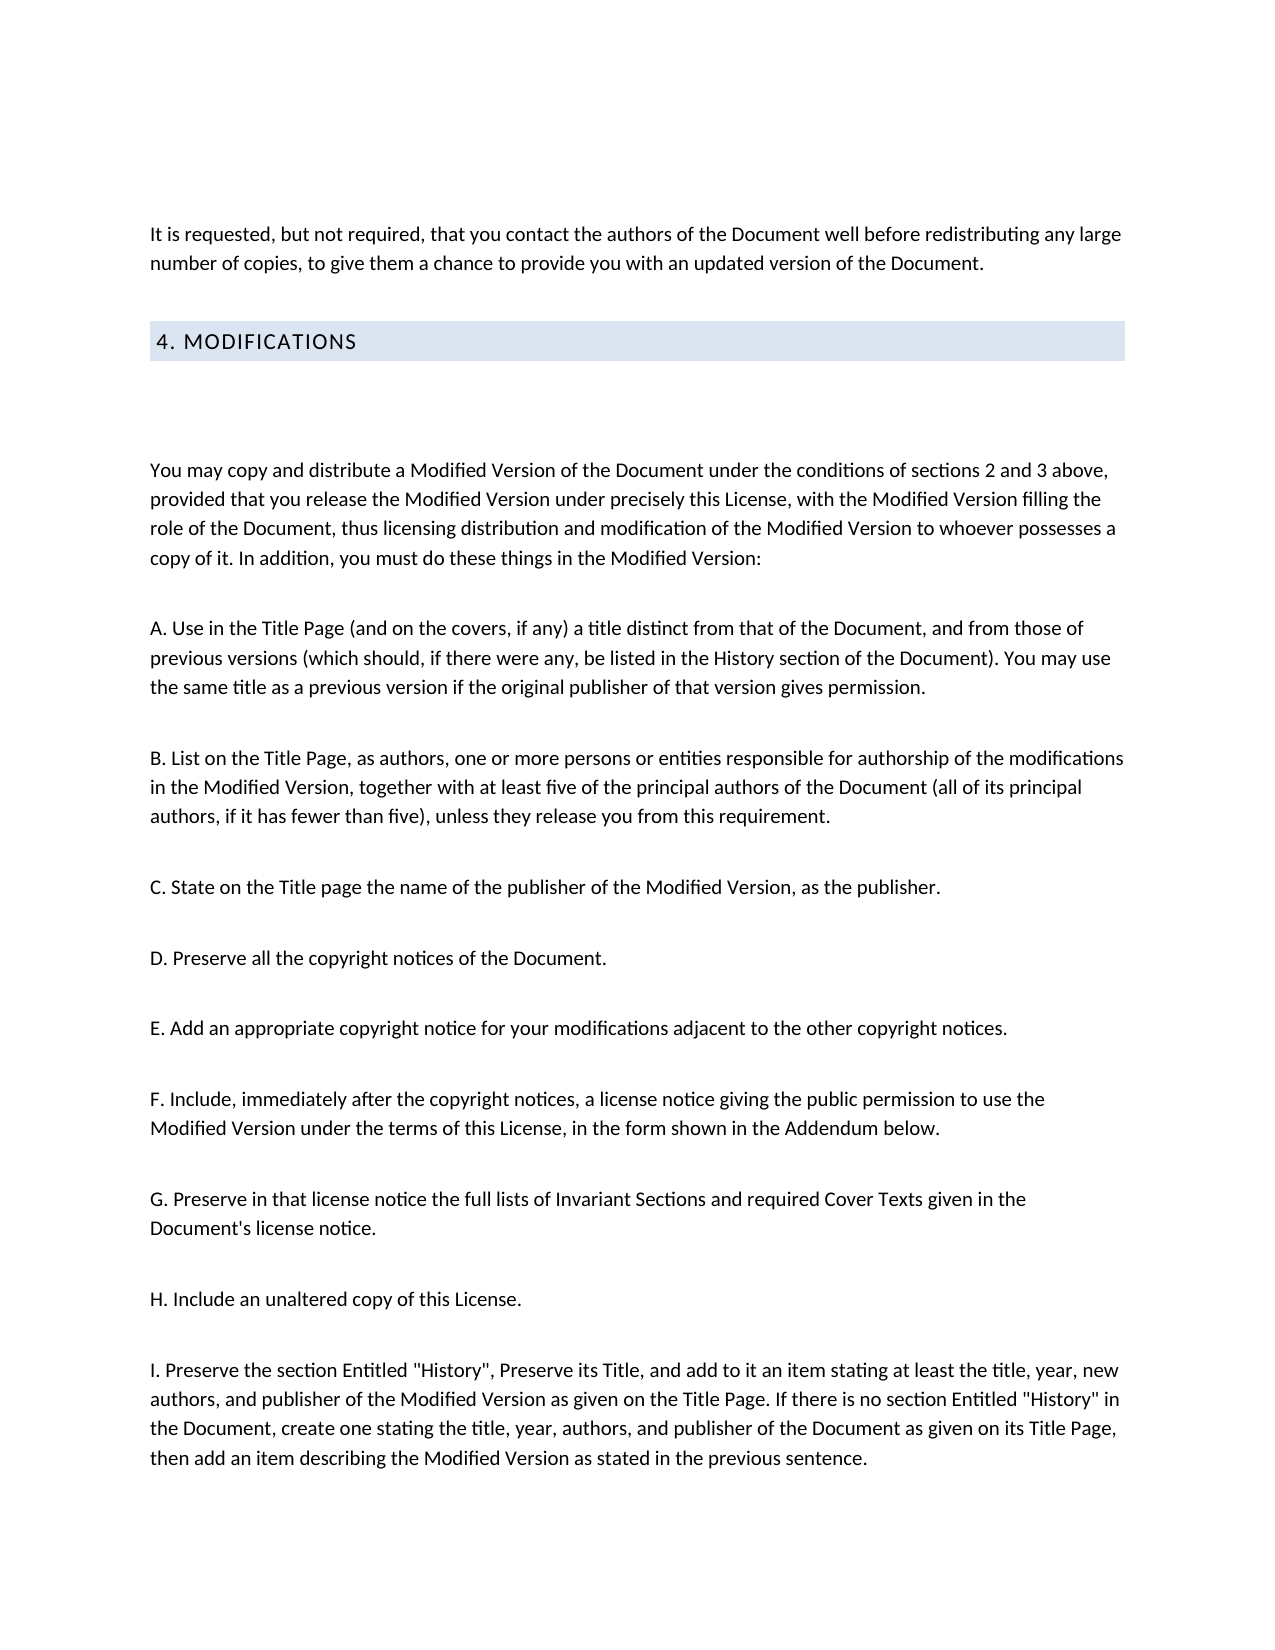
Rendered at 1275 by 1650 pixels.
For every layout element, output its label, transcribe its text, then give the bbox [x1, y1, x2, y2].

text B. List on the Title Page, as authors, one or more persons or entities responsible for authorship of the modifications in the Modified Version, together with at least five of the principal authors of the Document (all of its principal authors, if it has fewer than five), unless they release you from this requirement. [150, 745, 1125, 828]
text F. Include, immediately after the copyright notices, a license notice giving the public permission to use the Modified Version under the terms of this License, in the form shown in the Addendum below. [150, 1086, 1125, 1141]
text You may copy and distribute a Modified Version of the Document under the conditions of sections 2 and 3 above, provided that you release the Modified Version under precisely this License, with the Modified Version filling the role of the Document, thus licensing distribution and modification of the Modified Version to whoever possesses a copy of it. In addition, you must do these things in the Modified Version: [150, 457, 1125, 570]
text H. Include an unaltered copy of this License. [150, 1286, 1125, 1312]
text E. Add an appropriate copyright notice for your modifications adjacent to the other copyright notices. [150, 1016, 1125, 1041]
text I. Preserve the section Entitled "History", Preserve its Title, and add to it an item stating at least the title, year, new authors, and publisher of the Modified Version as given on the Title Page. If there is no section Entitled "History" in the Document, create one stating the title, year, authors, and publisher of the Document as given on its Title Page, then add an item describing the Modified Version as stated in the previous sentence. [150, 1357, 1125, 1470]
text G. Preserve in that license notice the full lists of Invariant Sections and required Cover Texts given in the Document's license notice. [150, 1186, 1125, 1241]
subtitle 4. MODIFICATIONS [156, 327, 1119, 355]
text C. State on the Title page the name of the publisher of the Modified Version, as the publisher. [150, 874, 1125, 899]
text A. Use in the Title Page (and on the covers, if any) a title distinct from that of the Document, and from those of previous versions (which should, if there were any, be listed in the History section of the Document). You may use the same title as a previous version if the original publisher of that version gives permission. [150, 616, 1125, 699]
text It is requested, but not required, that you contact the authors of the Document well before redistributing any large number of copies, to give them a chance to provide you with an updated version of the Document. [150, 221, 1125, 275]
text D. Preserve all the copyright notices of the Document. [150, 945, 1125, 970]
